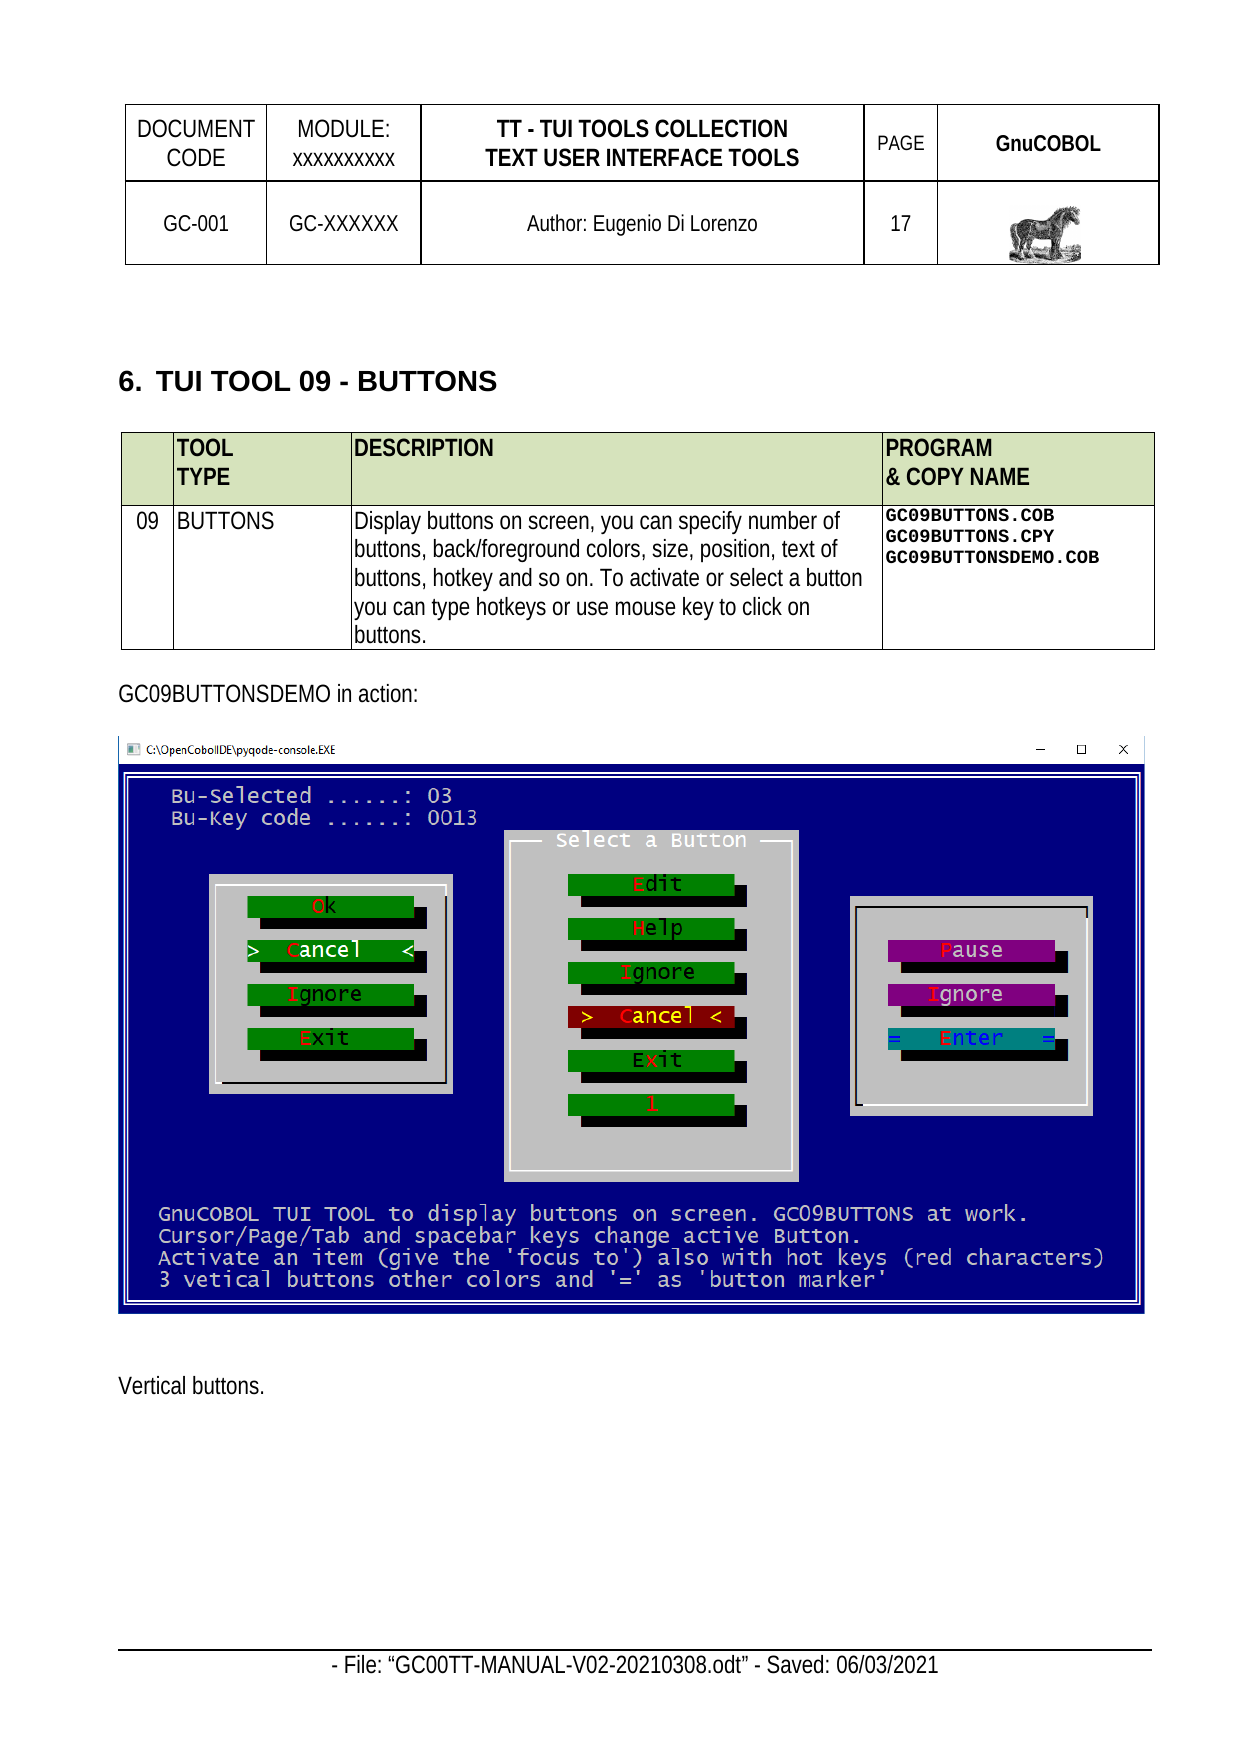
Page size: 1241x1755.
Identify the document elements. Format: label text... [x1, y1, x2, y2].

subtitle TUI TOOL 09 - BUTTONS [118, 364, 1152, 397]
text GC09BUTTONSDEMO in action: [118, 679, 1152, 707]
table_cell Display buttons on screen, you can specify number of buttons, back/foreground colors, size, position, text of buttons, hotkey and so on. To activate or select a button you can type hotkeys or use mouse key to click on buttons. [352, 506, 882, 649]
table_header TOOL TYPE [174, 433, 351, 505]
table_header DESCRIPTION [352, 433, 882, 505]
table_cell GC09BUTTONS.COB GC09BUTTONS.CPY GC09BUTTONSDEMO.COB [883, 506, 1154, 649]
table_header [122, 433, 173, 505]
table_cell 09 [122, 506, 173, 649]
table_cell BUTTONS [174, 506, 351, 649]
table_header PROGRAM & COPY NAME [883, 433, 1154, 505]
text Vertical buttons. [118, 1371, 1152, 1399]
